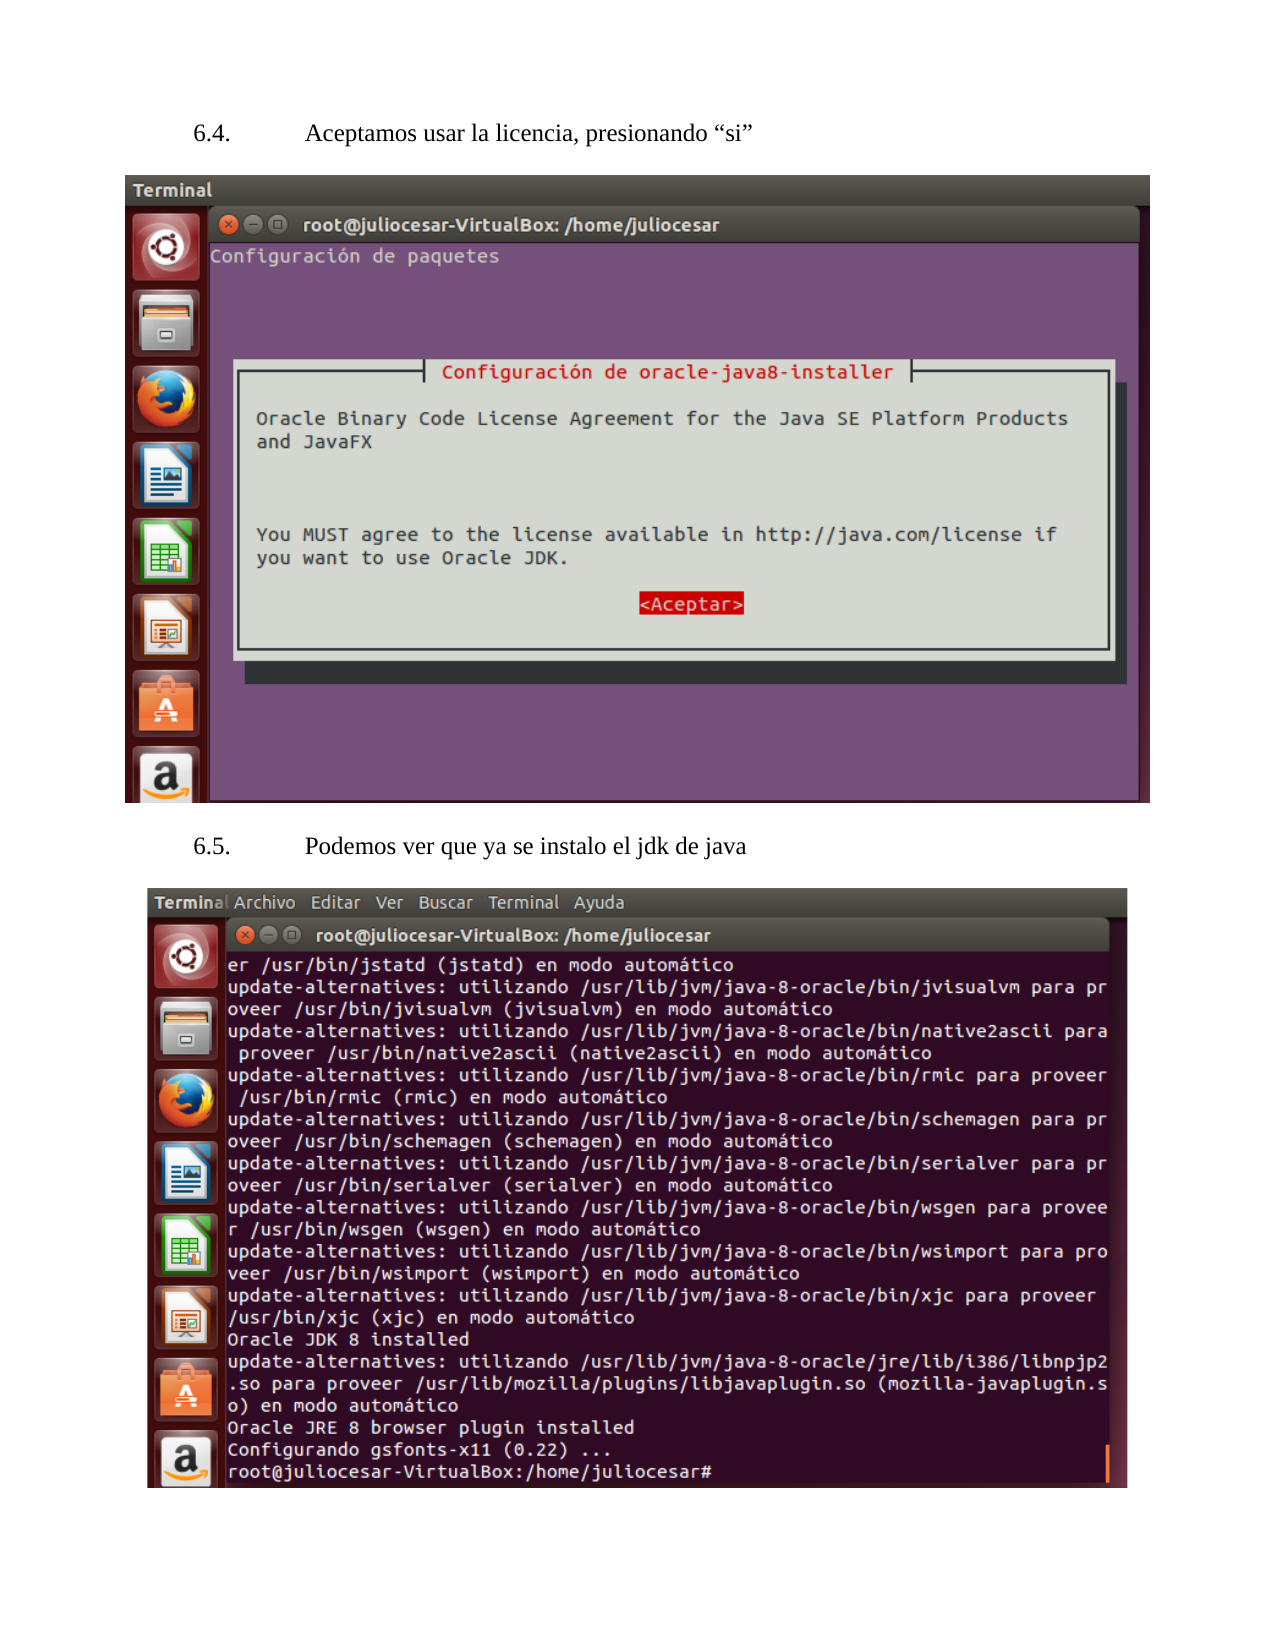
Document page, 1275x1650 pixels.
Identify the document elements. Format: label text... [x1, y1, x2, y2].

list Podemos ver que ya se instalo el jdk de java [193, 831, 1157, 860]
picture [125, 175, 1150, 803]
list Aceptamos usar la licencia, presionando “si” [193, 118, 1157, 147]
picture [147, 888, 1128, 1488]
